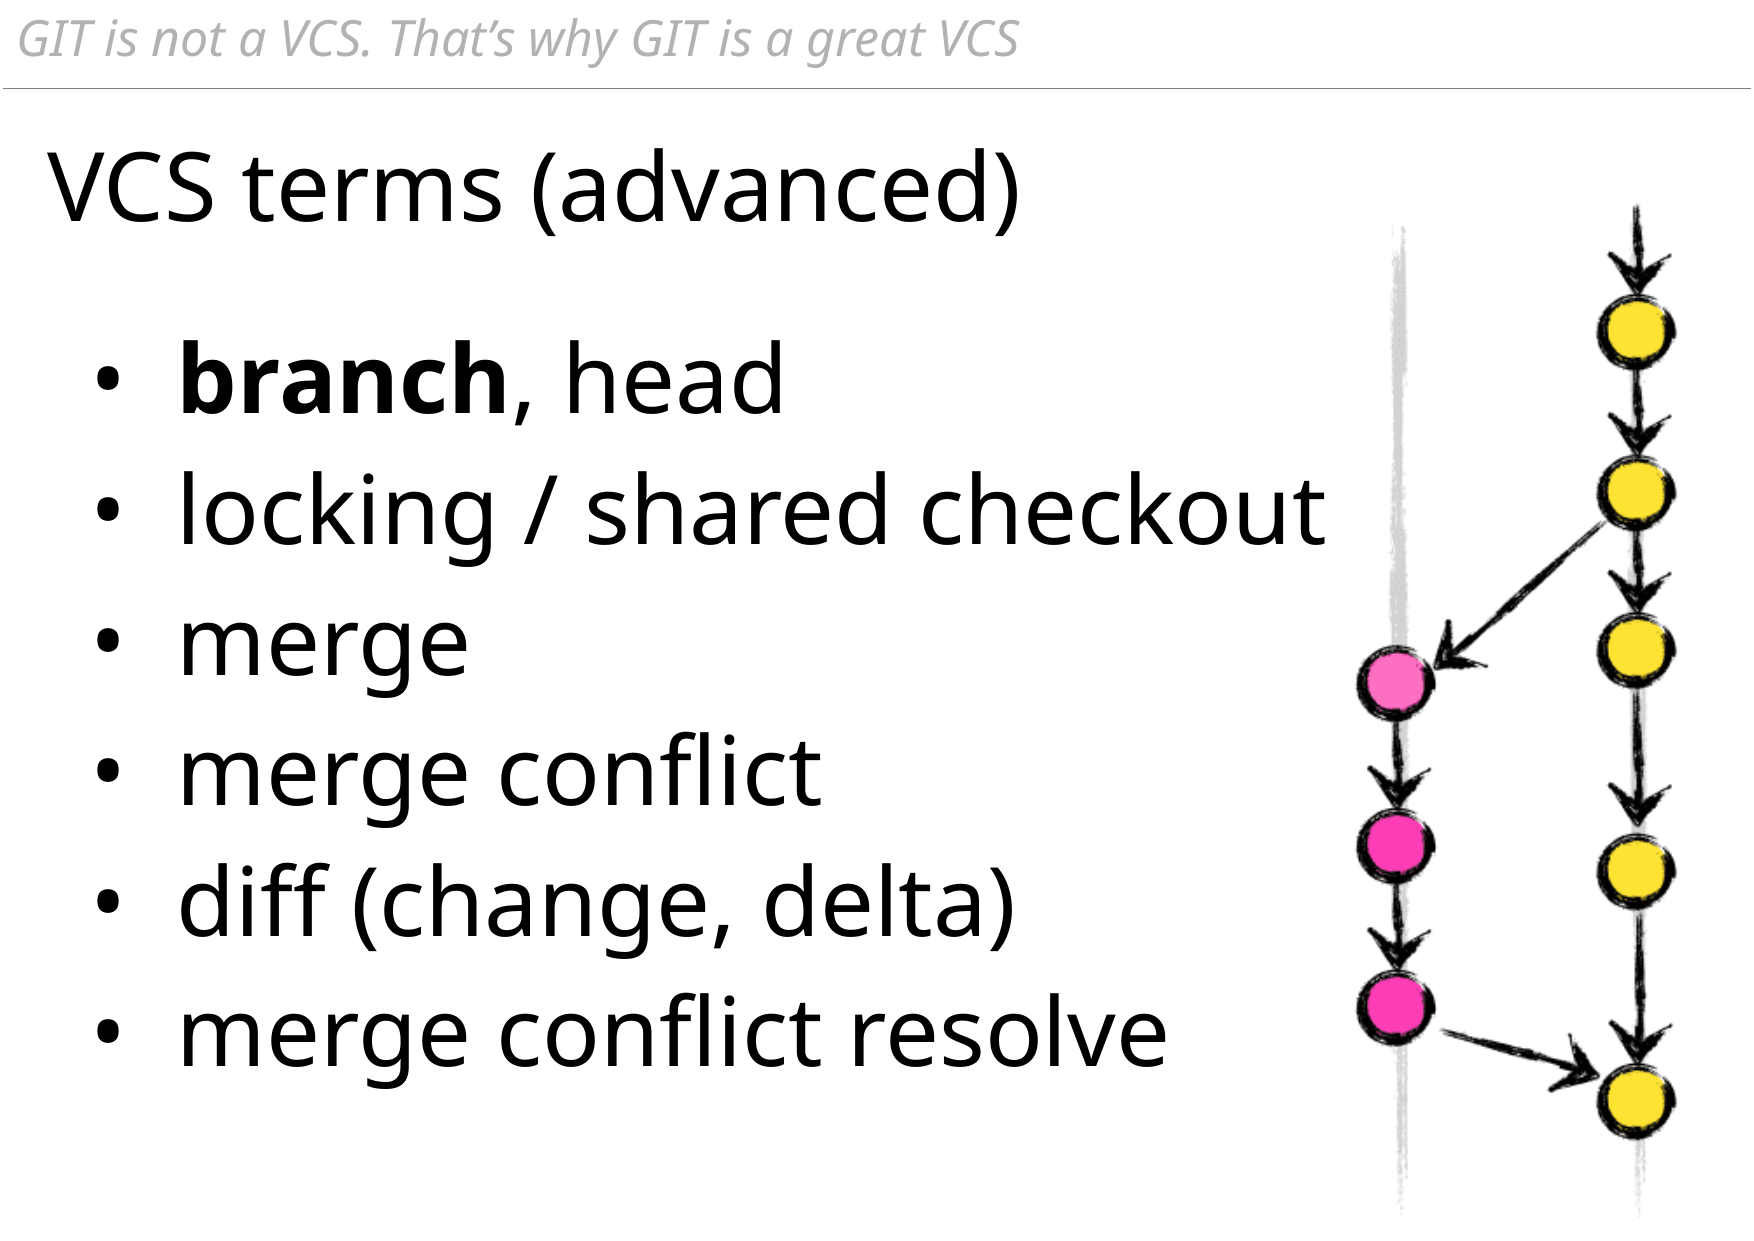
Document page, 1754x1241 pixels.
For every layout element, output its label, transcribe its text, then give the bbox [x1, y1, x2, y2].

text • merge conflict resolve [3, 964, 1289, 1094]
text • diff (change, delta) [3, 833, 1289, 964]
picture [1289, 178, 1754, 1241]
text • branch, head [3, 311, 1289, 442]
text • locking / shared checkout [3, 442, 1289, 572]
text • merge conflict [3, 703, 1289, 833]
text • merge [3, 572, 1289, 703]
text VCS terms (advanced) [3, 118, 1751, 249]
